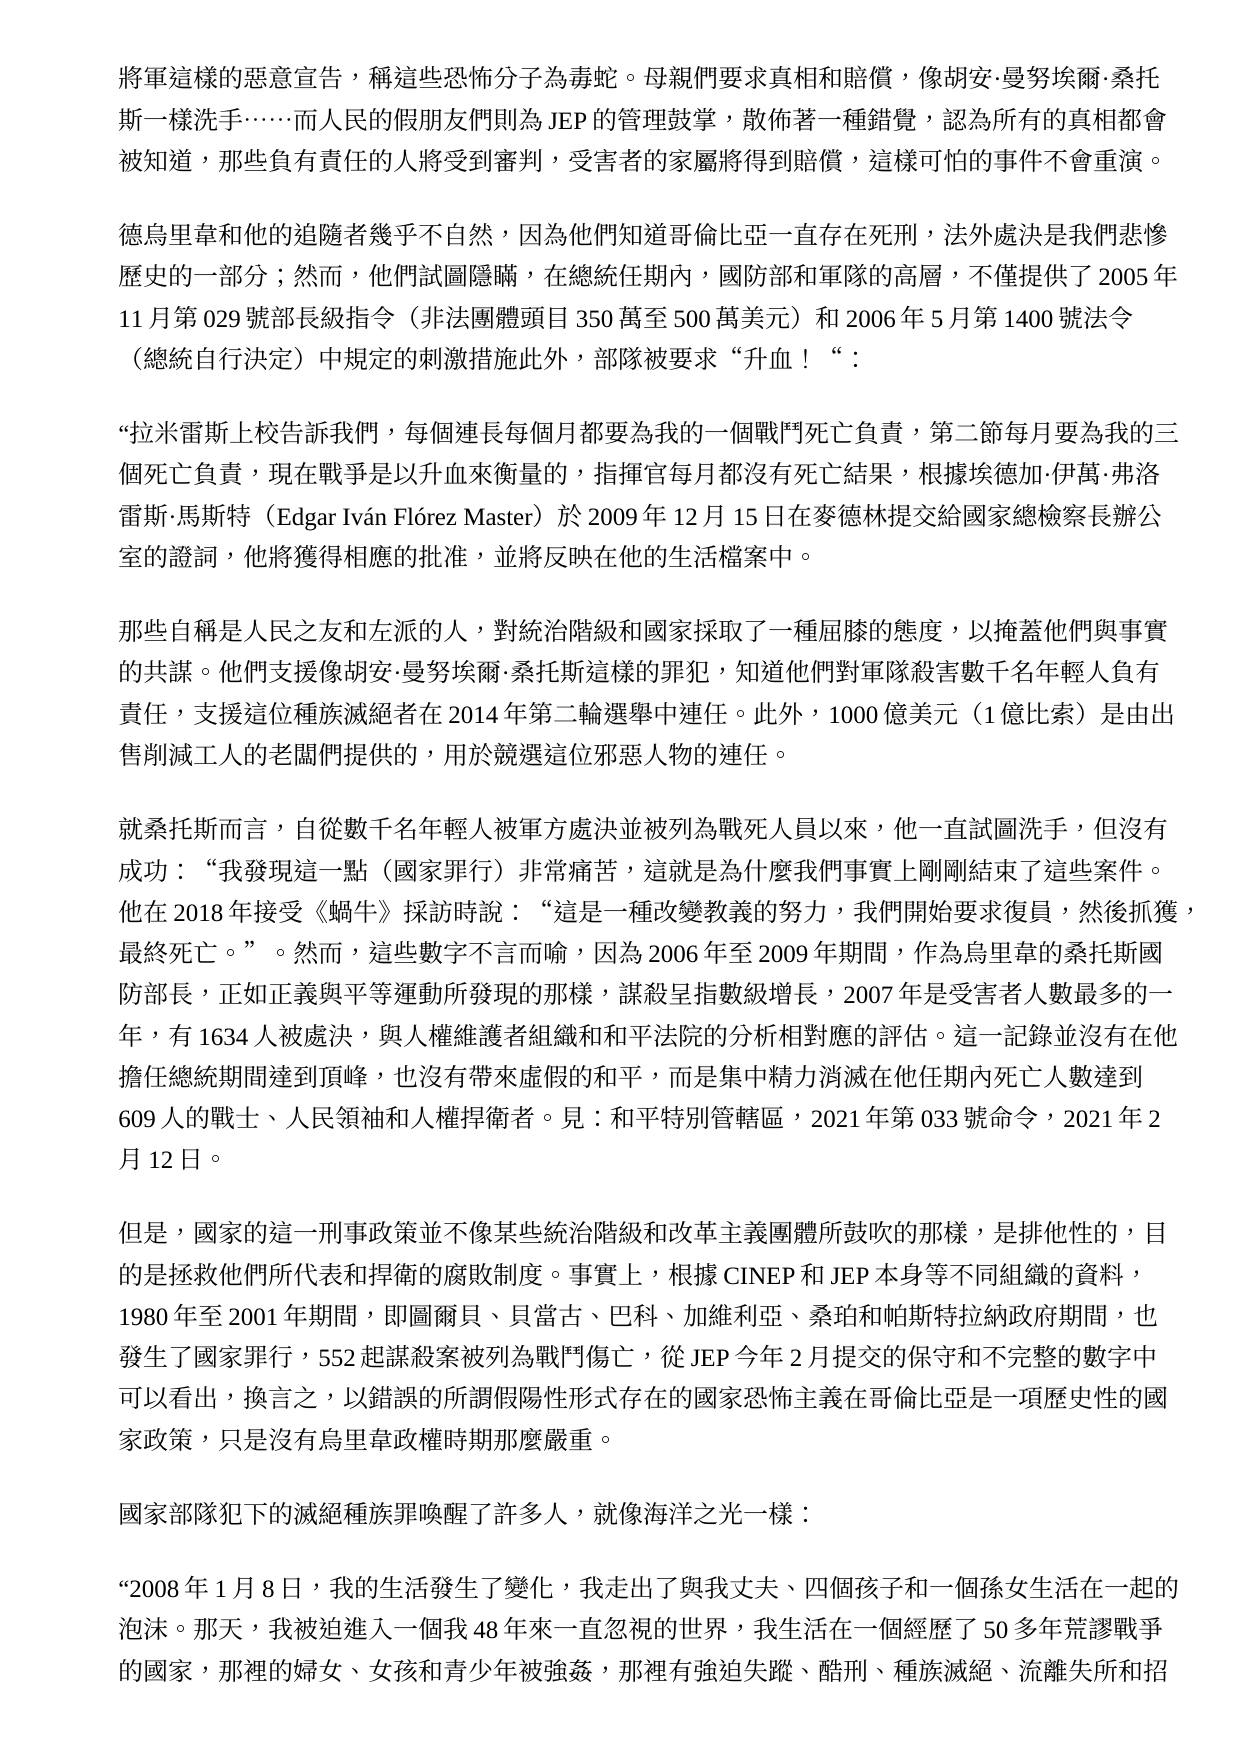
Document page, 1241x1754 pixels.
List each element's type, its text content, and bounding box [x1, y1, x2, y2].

text https://www.revolutionObrera.com/public html/wp-content/uploads/2021/03/6402.jpg 2021年3月6日21:13:05-05:00 https://www.revolutionObrera.com/author/root/ [地]https://www.revolutionObrera.com/public html/wp-content/uploads/2021/03/凶殺案-force-publica-jep.jpg'，'https://www.revolutionObrera.com/public html/wp-content/uploads/2021/03/luzmarinabernal.jpg'，'https://www.revolutionObrera.com/public html/wp-content/uploads/2018/05/med00-520x245.jpg“，“哦。https://www.revolutionObrera.com/public html/wp-content/uploads/2020/08/colombia-520x245.jpg'，'https://www.revolutionObrera.com/public html/wp-content/uploads/2015/10/no-capen-en-su-urnas-500x245.png'，'https://www.revolutionObrera.com/wp-content/uploads/2017/04/supportnos.jpg“，“哦。https://www.revolutionObrera.com/public html/wp-content/plugins/telegram-bot/img/telegramiconmini.jpg'，'https://www.revolutionObrera.com/public html/wp-content/uploads/2020/10/pgi-620x349.png'，'https://www.revolutionObrera.com/public html/wp-content/uploads/2021/01/bella-org-back-620x620.jpeg“，“哦。https://www.revolutionObrera.com/public html/wp-content/uploads/2020/10/vologo-620x233.png'，'https://www.revolutionObrera.com/public html/wp-content/uploads/2020/10/blogs-620x165.png'，'https://www.revolutionObrera.com/public html/wp-content/uploads/2021/01/ro-494.jpg“，“哦。https://www.revolutionObrera.com/public html/wp-content/uploads/2021/01/almanaque-2121.jpg'，'https://www.revolutionObrera.com/public html/wp-content/uploads/2020/07/portadesafios.jpg'，'https://www.revolutionObrera.com/wp-content/uploads/2020/01/programmuoclm.jpg'，'https://www.revolutionObrera.com/wp-content/uploads/2016/08/portalg.jpg“，“哦。https://www.revolutionObrera.com/public html/wp-content/plugins/email-subscribers/lite/public/images/spinner.gif'，'https://www.revolutionObrera.com/propossite/wp-content/uploads/2015/08/logof.png“] “搜尋結束。萊昂納多死了。”這就是魯茲·瑪麗娜·伯納爾（Luz Marina Bernal）在接到法律醫學的電話時所說的話，這是他在尋找兒子費爾·萊昂納多·波拉斯·伯納爾（Fair Leonardo Porras Bernal）的八個月裡一直拒絕接受的一個事實，他離開索查的家去工作，現在出現在距桑坦德600多公里的奧卡尼亞北部的一個亂葬坑裡。據報道，她與軍隊發生衝突，並被指為游擊隊頭目。據和平特別法庭的報告，26歲的萊昂納多（Leonardo）思維困難，既不會讀書，也不會寫字，也不知道盧茲·馬里納（Luz Marina）所說的金錢價值，他只是被武裝部隊冷血殺害的人之一：“正義與平等運動（JEP）說，至少有6402人被殺害。2002年至2008年期間，在全國各地被非法殺害，作為戰鬥傷亡報告。” 自2008年那一年以來，由於母親們的動員和不斷的譴責，索阿查的12名年輕人被謀殺，國家的犯罪行為被曝光。但是，當揭露數百名年輕人是如何被工作承諾所欺騙，然後被屠殺、穿制服並被列為戰鬥傷亡時，“假陽性”這個詞被納入日常語言中，這是一種誤導性的方式來掩蓋共和國總統和國防部在黑手黨準軍事頭目阿爾瓦羅·烏里韋·維萊茲執政期間煽動的國家罪行。根據JEP： “控方口頭刑事系統（SPOA）、檢察官辦公室司法資訊系統（SIJUF）、國家歷史記憶中心記憶和衝突觀察站（CNMH）和哥倫比亞歐洲-美國協調會（CCEEU）的數字與JEP調查的犯罪規模不同。然而，不同的官方和非政府來源認為，2002年至2008年期間是受害者人數最多的時期。結果表明，在這一階段，記錄了78%的歷史受害者。 訊息來源還一致認為，2009年巨集觀犯罪現象急劇下降，從2008年的792名受害者下降到2009年報告的122起案件。” 當正義與平等運動公佈這些數字時，被謀殺者的母親和親屬勇敢地譴責了這一暴行，並呼籲正義，譴責這種形式的國家恐怖主義，準軍事領導人及其追隨者開始質疑這些數字，發表了像薩帕泰羅將軍這樣的惡意宣告，稱這些恐怖分子為毒蛇。母親們要求真相和賠償，像胡安·曼努埃爾·桑托斯一樣洗手……而人民的假朋友們則為JEP的管理鼓掌，散佈著一種錯覺，認為所有的真相都會被知道，那些負有責任的人將受到審判，受害者的家屬將得到賠償，這樣可怕的事件不會重演。 德烏里韋和他的追隨者幾乎不自然，因為他們知道哥倫比亞一直存在死刑，法外處決是我們悲慘歷史的一部分；然而，他們試圖隱瞞，在總統任期內，國防部和軍隊的高層，不僅提供了2005年11月第029號部長級指令（非法團體頭目350萬至500萬美元）和2006年5月第1400號法令（總統自行決定）中規定的刺激措施此外，部隊被要求“升血！“： “拉米雷斯上校告訴我們，每個連長每個月都要為我的一個戰鬥死亡負責，第二節每月要為我的三個死亡負責，現在戰爭是以升血來衡量的，指揮官每月都沒有死亡結果，根據埃德加·伊萬·弗洛雷斯·馬斯特（Edgar Iván Flórez Master）於2009年12月15日在麥德林提交給國家總檢察長辦公室的證詞，他將獲得相應的批准，並將反映在他的生活檔案中。 那些自稱是人民之友和左派的人，對統治階級和國家採取了一種屈膝的態度，以掩蓋他們與事實的共謀。他們支援像胡安·曼努埃爾·桑托斯這樣的罪犯，知道他們對軍隊殺害數千名年輕人負有責任，支援這位種族滅絕者在2014年第二輪選舉中連任。此外，1000億美元（1億比索）是由出售削減工人的老闆們提供的，用於競選這位邪惡人物的連任。 就桑托斯而言，自從數千名年輕人被軍方處決並被列為戰死人員以來，他一直試圖洗手，但沒有成功：“我發現這一點（國家罪行）非常痛苦，這就是為什麼我們事實上剛剛結束了這些案件。他在2018年接受《蝸牛》採訪時說：“這是一種改變教義的努力，我們開始要求復員，然後抓獲，最終死亡。”。然而，這些數字不言而喻，因為2006年至2009年期間，作為烏里韋的桑托斯國防部長，正如正義與平等運動所發現的那樣，謀殺呈指數級增長，2007年是受害者人數最多的一年，有1634人被處決，與人權維護者組織和和平法院的分析相對應的評估。這一記錄並沒有在他擔任總統期間達到頂峰，也沒有帶來虛假的和平，而是集中精力消滅在他任期內死亡人數達到609人的戰士、人民領袖和人權捍衛者。見：和平特別管轄區，2021年第033號命令，2021年2月12日。 但是，國家的這一刑事政策並不像某些統治階級和改革主義團體所鼓吹的那樣，是排他性的，目的是拯救他們所代表和捍衛的腐敗制度。事實上，根據CINEP和JEP本身等不同組織的資料，1980年至2001年期間，即圖爾貝、貝當古、巴科、加維利亞、桑珀和帕斯特拉納政府期間，也發生了國家罪行，552起謀殺案被列為戰鬥傷亡，從JEP今年2月提交的保守和不完整的數字中可以看出，換言之，以錯誤的所謂假陽性形式存在的國家恐怖主義在哥倫比亞是一項歷史性的國家政策，只是沒有烏里韋政權時期那麼嚴重。 國家部隊犯下的滅絕種族罪喚醒了許多人，就像海洋之光一樣： “2008年1月8日，我的生活發生了變化，我走出了與我丈夫、四個孩子和一個孫女生活在一起的泡沫。那天，我被迫進入一個我48年來一直忽視的世界，我生活在一個經歷了50多年荒謬戰爭的國家，那裡的婦女、女孩和青少年被強姦，那裡有強迫失蹤、酷刑、種族滅絕、流離失所和招募未成年人。這個世界敲了我的門，它是用最軟弱的人，我的兒子費爾·萊昂納多來做的。” 然而，這場以升為單位的對人民的戰爭不會以正義與平等運動的斡旋、總統更迭或議會馬廄中的多數票告終，正如海光改革主義所夢想的那樣；它只會在勝利的人民戰爭摧毀舊國家時結束。這是一個工人和農民的新國家，只有它才能消除戰爭的根源：私有制和對人的剝削。 [118, 59, 1181, 1687]
